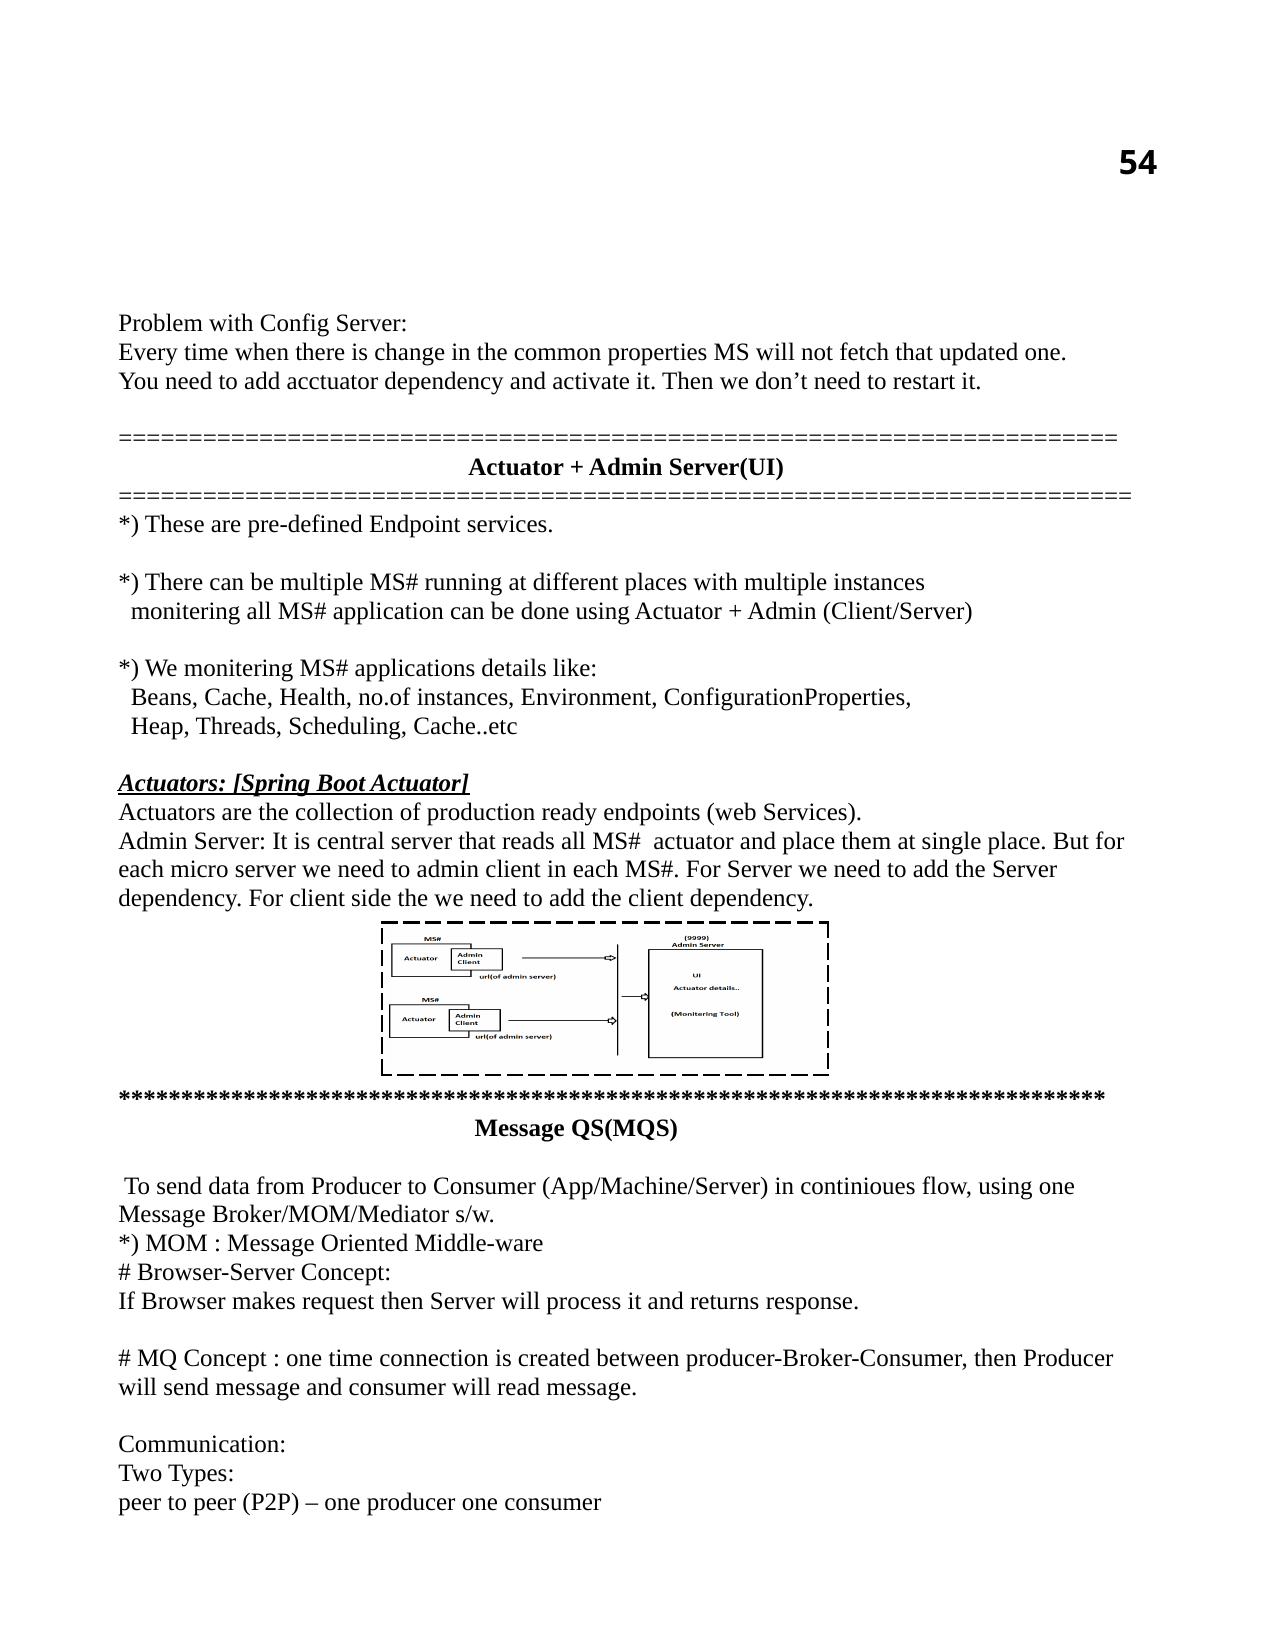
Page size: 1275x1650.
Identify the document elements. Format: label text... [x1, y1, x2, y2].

text Communication: [118, 1429, 1157, 1458]
text Actuators are the collection of production ready endpoints (web Services). [118, 797, 1157, 826]
text ******************************************************************************* [118, 1084, 1157, 1113]
text *) MOM : Message Oriented Middle-ware [118, 1228, 1157, 1257]
text Actuators: [Spring Boot Actuator] [118, 768, 1157, 797]
text # MQ Concept : one time connection is created between producer-Broker-Consumer, then Producer will send message and consumer will read message. [118, 1343, 1157, 1401]
text Beans, Cache, Health, no.of instances, Environment, ConfigurationProperties, [118, 682, 1157, 711]
text peer to peer (P2P) – one producer one consumer [118, 1487, 1157, 1516]
text Heap, Threads, Scheduling, Cache..etc [118, 711, 1157, 739]
picture [386, 926, 825, 1071]
text Admin Server: It is central server that reads all MS# actuator and place them at single place. But for each micro server we need to admin client in each MS#. For Server we need to add the Server dependency. For client side the we need to add the client dependency. [118, 826, 1157, 912]
text Every time when there is change in the common properties MS will not fetch that updated one. [118, 337, 1157, 366]
text # Browser-Server Concept: [118, 1257, 1157, 1286]
text If Browser makes request then Server will process it and returns response. [118, 1286, 1157, 1314]
text *) We monitering MS# applications details like: [118, 653, 1157, 682]
text Problem with Config Server: [118, 308, 1157, 337]
text Actuator + Admin Server(UI) [118, 452, 1157, 481]
text Message QS(MQS) [118, 1113, 1157, 1142]
text To send data from Producer to Consumer (App/Machine/Server) in continioues flow, using one Message Broker/MOM/Mediator s/w. [118, 1171, 1157, 1228]
text ======================================================================== [118, 481, 1157, 509]
text Two Types: [118, 1458, 1157, 1487]
text *) These are pre-defined Endpoint services. [118, 509, 1157, 538]
text You need to add acctuator dependency and activate it. Then we don’t need to restart it. [118, 366, 1157, 394]
text ======================================================================= [118, 423, 1157, 452]
text monitering all MS# application can be done using Actuator + Admin (Client/Server) [118, 596, 1157, 624]
text *) There can be multiple MS# running at different places with multiple instances [118, 567, 1157, 596]
